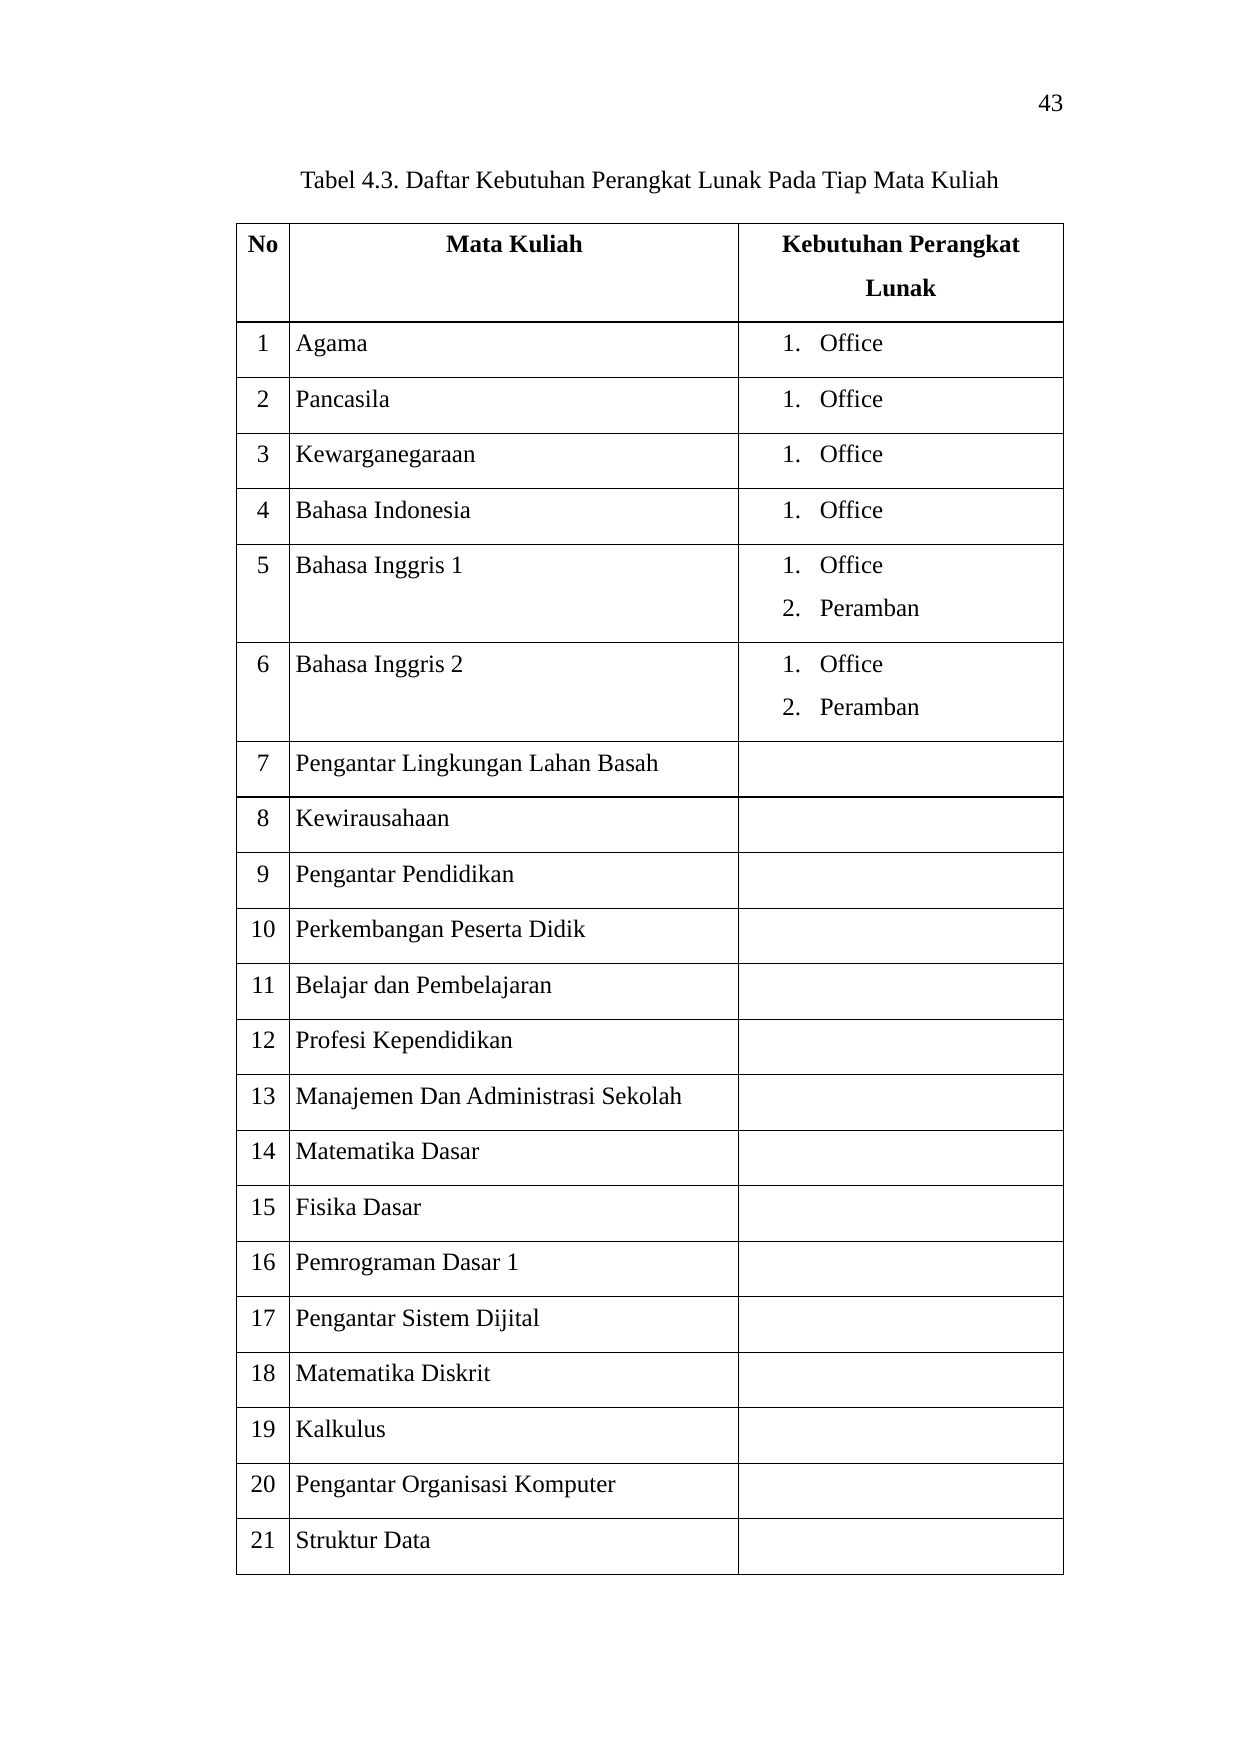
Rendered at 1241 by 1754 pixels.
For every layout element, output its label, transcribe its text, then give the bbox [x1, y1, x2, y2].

table_header Kebutuhan Perangkat Lunak [739, 224, 1063, 321]
table_cell 12 [237, 1020, 289, 1074]
table_cell 7 [237, 742, 289, 796]
table_cell Perkembangan Peserta Didik [290, 909, 738, 963]
table_cell 8 [237, 798, 289, 852]
table_cell 13 [237, 1075, 289, 1129]
table_cell Matematika Dasar [290, 1131, 738, 1185]
table_cell Pengantar Lingkungan Lahan Basah [290, 742, 738, 796]
table_cell [739, 853, 1063, 907]
table_cell [739, 1408, 1063, 1463]
table_cell 17 [237, 1297, 289, 1352]
table_cell [739, 1353, 1063, 1407]
table_cell [739, 1075, 1063, 1129]
table_cell Agama [290, 323, 738, 377]
table_cell [739, 1020, 1063, 1074]
table_cell Kewarganegaraan [290, 434, 738, 488]
table_cell 3 [237, 434, 289, 488]
table_cell [739, 742, 1063, 796]
table_cell [739, 1131, 1063, 1185]
table_cell 6 [237, 643, 289, 741]
table_cell [739, 1464, 1063, 1518]
table_cell Bahasa Inggris 2 [290, 643, 738, 741]
table_cell Matematika Diskrit [290, 1353, 738, 1407]
table_cell Manajemen Dan Administrasi Sekolah [290, 1075, 738, 1129]
table_cell Bahasa Indonesia [290, 489, 738, 543]
table_cell Pengantar Sistem Dijital [290, 1297, 738, 1352]
table_cell [739, 1242, 1063, 1296]
table_cell Kalkulus [290, 1408, 738, 1463]
table_cell [739, 1186, 1063, 1241]
table_cell 2 [237, 378, 289, 432]
table_cell 5 [237, 545, 289, 642]
table_header Mata Kuliah [290, 224, 738, 321]
table_cell Profesi Kependidikan [290, 1020, 738, 1074]
table_cell 14 [237, 1131, 289, 1185]
table_cell Office [739, 434, 1063, 488]
table_cell 20 [237, 1464, 289, 1518]
table_cell [739, 909, 1063, 963]
table_cell 21 [237, 1519, 289, 1574]
table_cell Office [739, 378, 1063, 432]
table_header No [237, 224, 289, 321]
table_cell 11 [237, 964, 289, 1018]
table_cell Pemrograman Dasar 1 [290, 1242, 738, 1296]
table_cell Pengantar Organisasi Komputer [290, 1464, 738, 1518]
table_cell Office Peramban [739, 643, 1063, 741]
table_cell 19 [237, 1408, 289, 1463]
table_cell 10 [237, 909, 289, 963]
table_cell [739, 1519, 1063, 1574]
table_cell [739, 798, 1063, 852]
table_cell Belajar dan Pembelajaran [290, 964, 738, 1018]
text Tabel 4.3. Daftar kebutuhan Perangkat Lunak pada tiap mata kuliah [236, 165, 1063, 194]
table_cell 15 [237, 1186, 289, 1241]
table_cell Office Peramban [739, 545, 1063, 642]
table_cell 18 [237, 1353, 289, 1407]
table_cell 1 [237, 323, 289, 377]
table_cell Bahasa Inggris 1 [290, 545, 738, 642]
table_cell Pancasila [290, 378, 738, 432]
table_cell Office [739, 323, 1063, 377]
table_cell 9 [237, 853, 289, 907]
table_cell [739, 964, 1063, 1018]
table_cell Kewirausahaan [290, 798, 738, 852]
table_cell 4 [237, 489, 289, 543]
table_cell 16 [237, 1242, 289, 1296]
table_cell Struktur Data [290, 1519, 738, 1574]
table_cell Pengantar Pendidikan [290, 853, 738, 907]
table_cell Fisika Dasar [290, 1186, 738, 1241]
table_cell Office [739, 489, 1063, 543]
table_cell [739, 1297, 1063, 1352]
